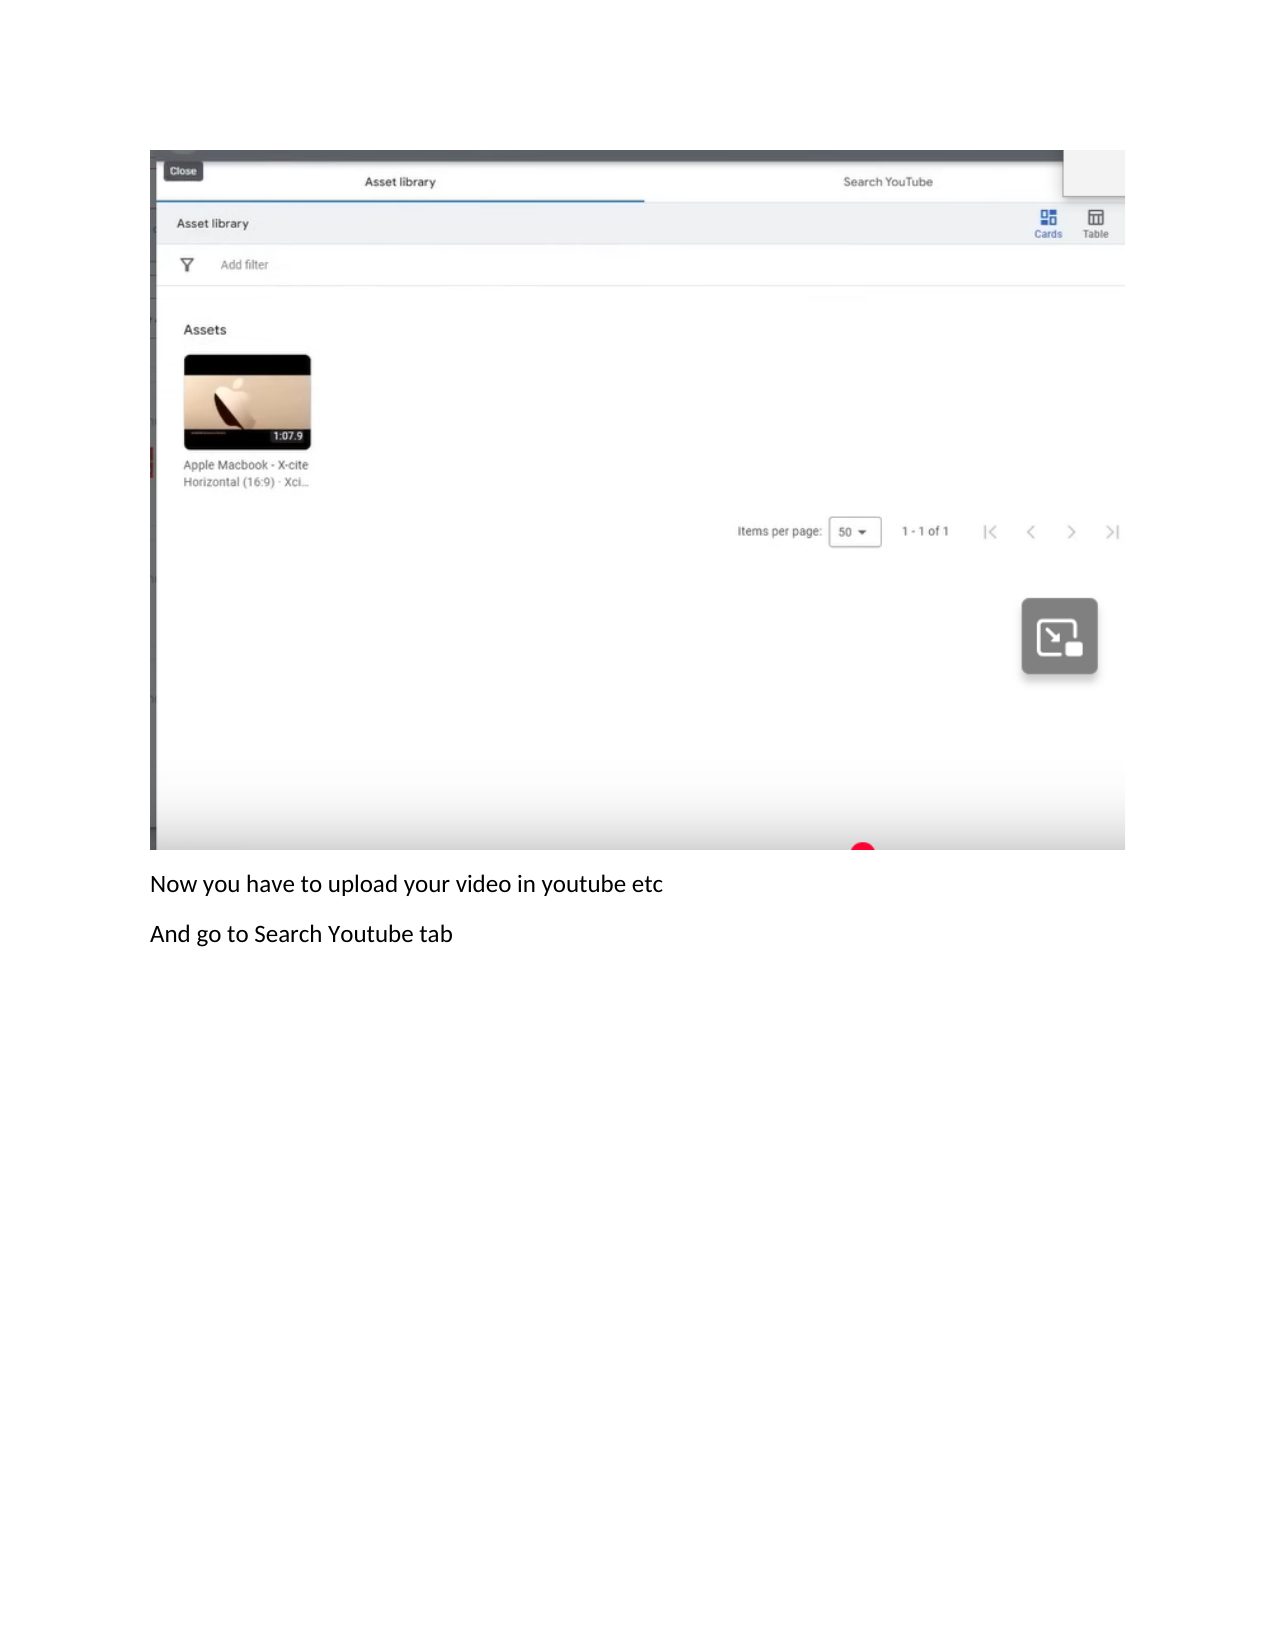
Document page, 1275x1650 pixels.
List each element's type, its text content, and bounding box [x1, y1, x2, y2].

picture [150, 150, 1125, 850]
text And go to Search Youtube tab [150, 918, 1125, 948]
text Now you have to upload your video in youtube etc [150, 868, 1125, 899]
